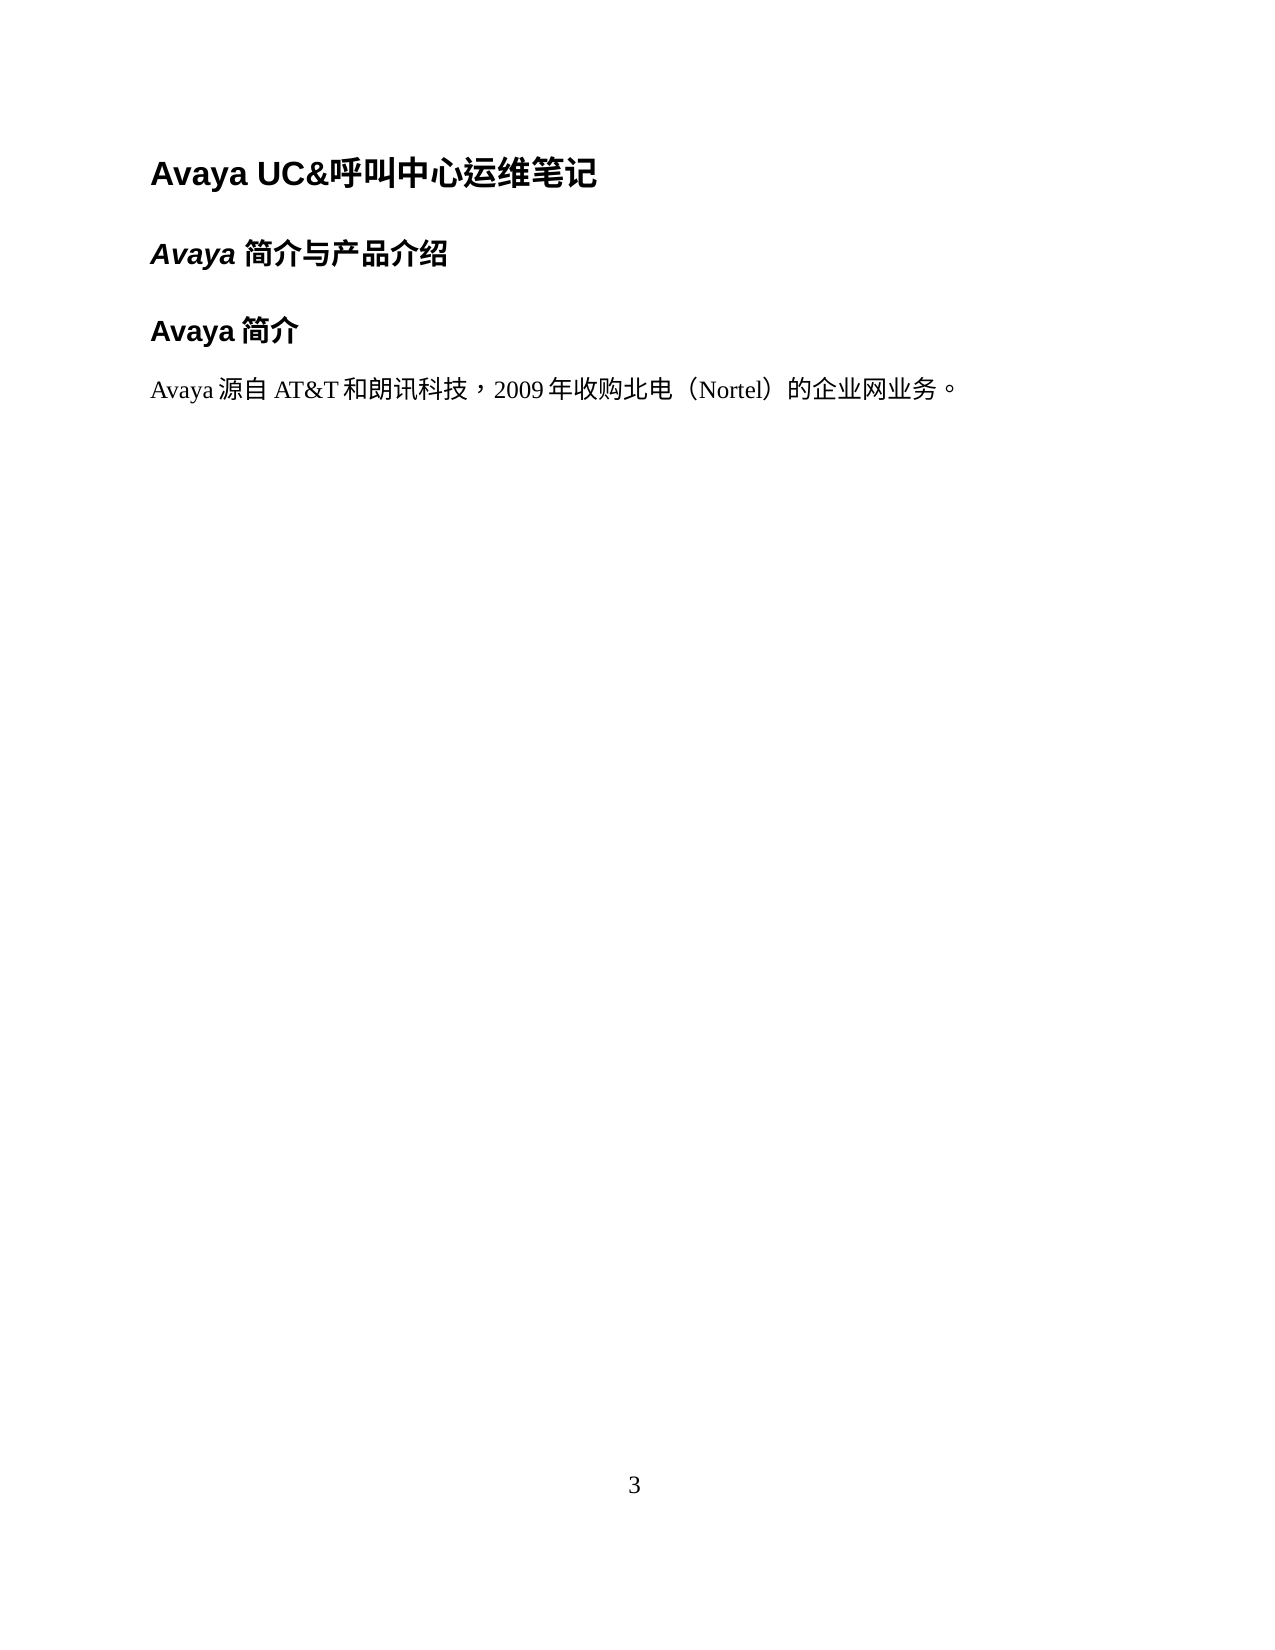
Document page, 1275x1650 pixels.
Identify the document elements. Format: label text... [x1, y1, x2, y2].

text Avaya源自AT&T和朗讯科技，2009年收购北电（Nortel）的企业网业务。 [150, 372, 1125, 406]
subtitle Avaya简介 [150, 310, 1125, 350]
subtitle Avaya UC&呼叫中心运维笔记 [150, 150, 1125, 196]
subtitle Avaya 简介与产品介绍 [150, 233, 1125, 273]
